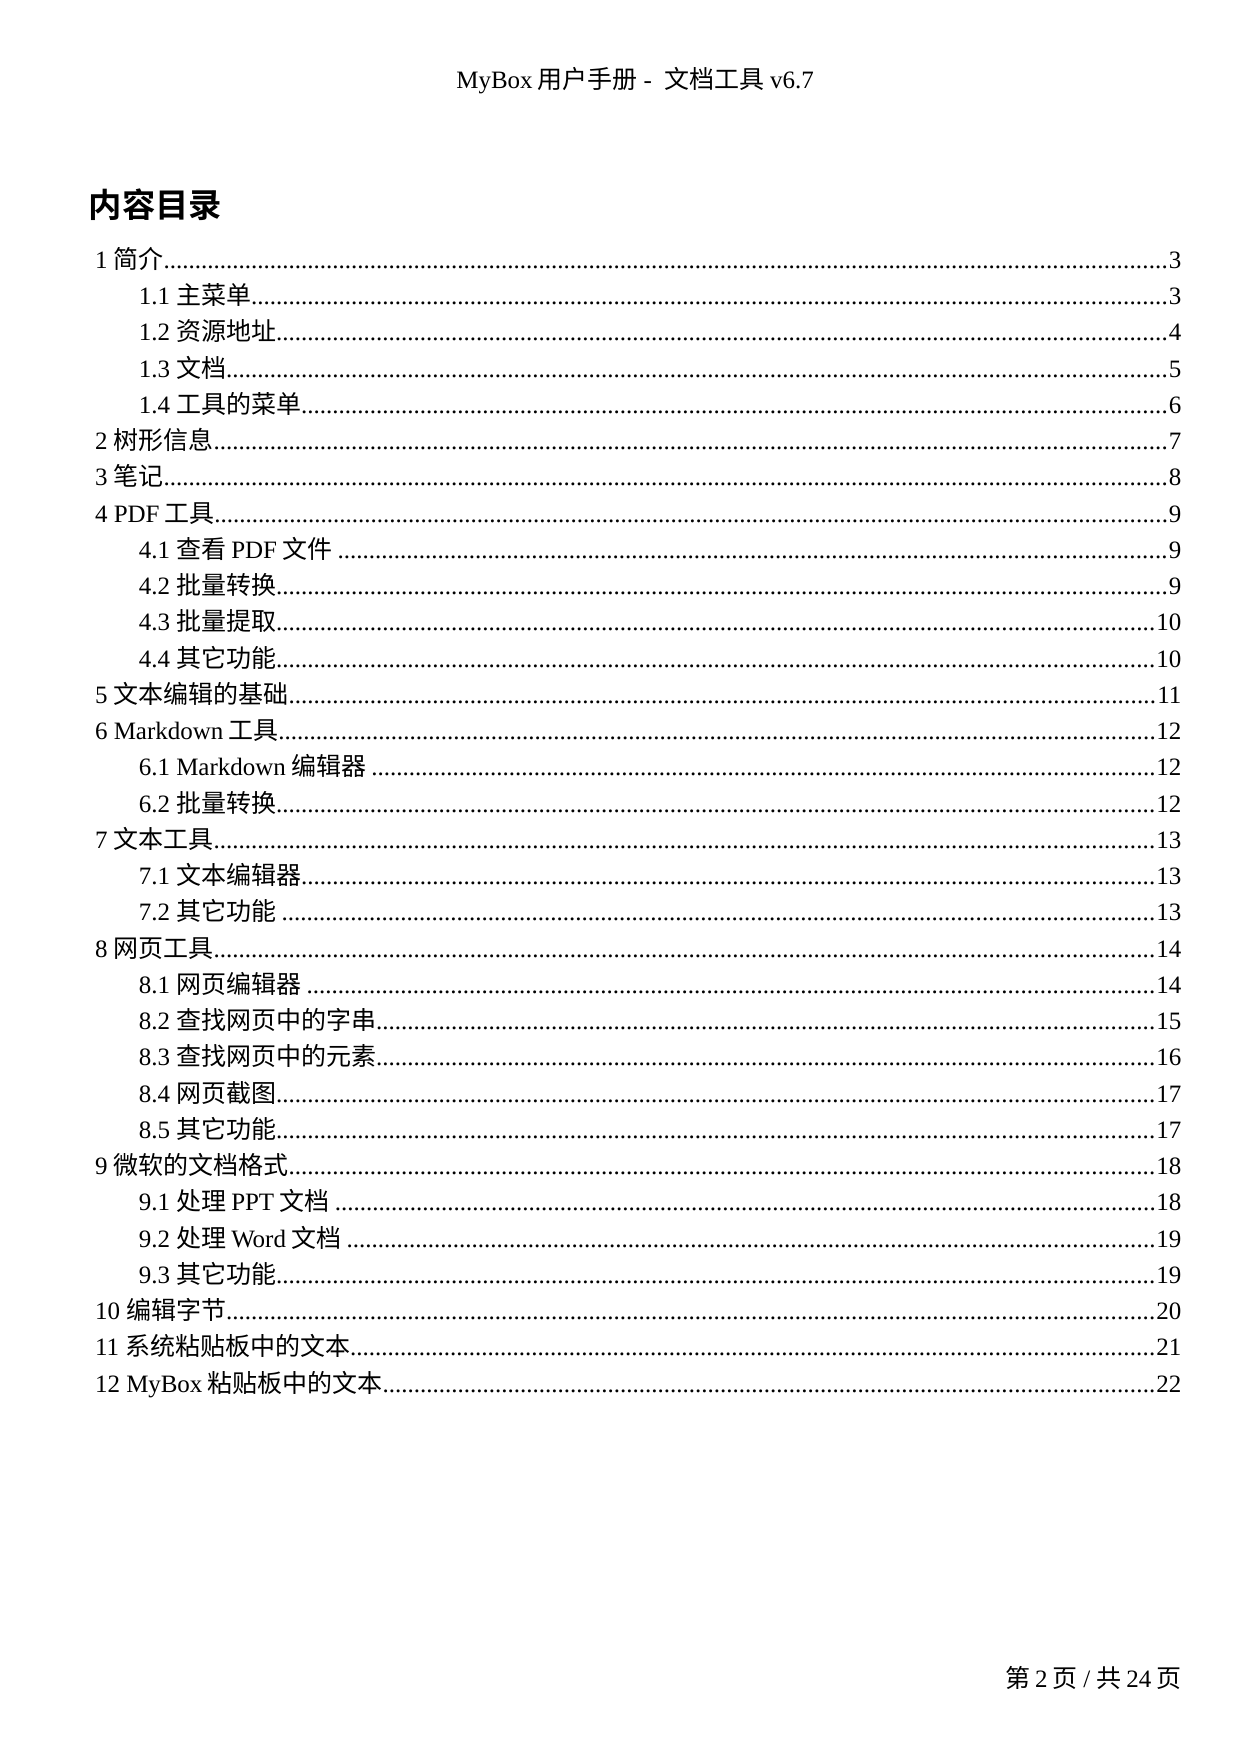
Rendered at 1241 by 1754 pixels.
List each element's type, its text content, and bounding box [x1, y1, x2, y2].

text 8.5 其它功能 17 [132, 1109, 1181, 1146]
text 2 树形信息 7 [88, 421, 1181, 457]
text 9.2 处理Word文档 19 [132, 1218, 1181, 1254]
text 7.2 其它功能 13 [132, 892, 1181, 928]
text 1 简介 3 [88, 239, 1181, 276]
text 7.1 文本编辑器 13 [132, 856, 1181, 892]
text 1.3 文档 5 [132, 348, 1181, 384]
text 8.4 网页截图 17 [132, 1073, 1181, 1109]
text 11 系统粘贴板中的文本 21 [88, 1327, 1181, 1363]
text 9.1 处理PPT文档 18 [132, 1182, 1181, 1218]
text 9.3 其它功能 19 [132, 1254, 1181, 1291]
text 1.4 工具的菜单 6 [132, 384, 1181, 421]
text 8 网页工具 14 [88, 928, 1181, 964]
text 1.1 主菜单 3 [132, 276, 1181, 312]
text 8.3 查找网页中的元素 16 [132, 1037, 1181, 1073]
text 12 MyBox粘贴板中的文本 22 [88, 1363, 1181, 1399]
text 10 编辑字节 20 [88, 1291, 1181, 1327]
text 8.2 查找网页中的字串 15 [132, 1001, 1181, 1037]
text 9 微软的文档格式 18 [88, 1146, 1181, 1182]
text 6 Markdown工具 12 [88, 711, 1181, 747]
text 7 文本工具 13 [88, 819, 1181, 856]
text 8.1 网页编辑器 14 [132, 964, 1181, 1001]
text 6.1 Markdown编辑器 12 [132, 747, 1181, 783]
text 4.4 其它功能 10 [132, 638, 1181, 674]
text 4.2 批量转换 9 [132, 566, 1181, 602]
text 6.2 批量转换 12 [132, 783, 1181, 819]
text 5 文本编辑的基础 11 [88, 674, 1181, 711]
text 1.2 资源地址 4 [132, 312, 1181, 348]
text 3 笔记 8 [88, 457, 1181, 493]
subtitle 内容目录 [88, 178, 1181, 227]
text 4.3 批量提取 10 [132, 602, 1181, 638]
text 4.1 查看PDF文件 9 [132, 529, 1181, 566]
text 4 PDF工具 9 [88, 493, 1181, 529]
